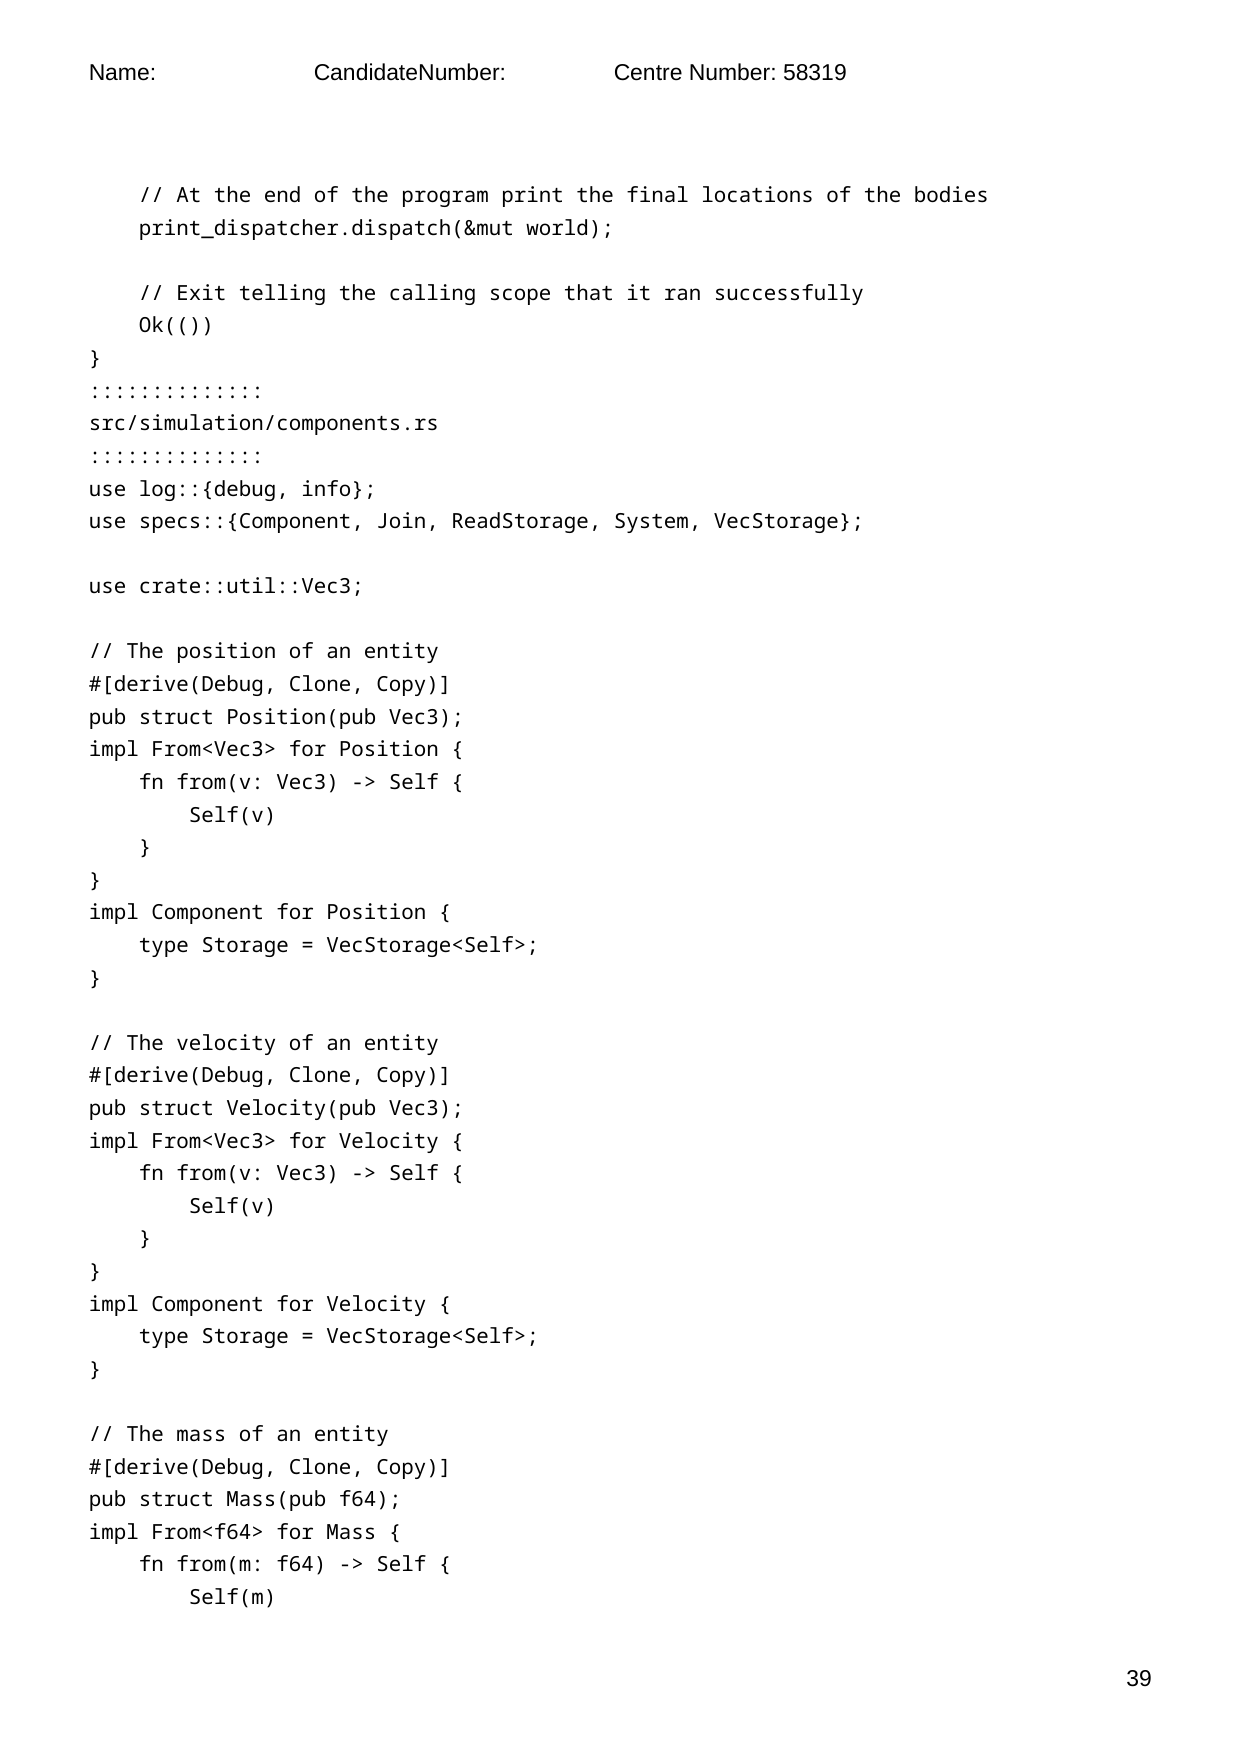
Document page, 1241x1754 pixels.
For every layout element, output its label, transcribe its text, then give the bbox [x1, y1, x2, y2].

text type Storage = VecStorage<Self>; [88, 1321, 1152, 1350]
text // Exit telling the calling scope that it ran successfully [88, 278, 1152, 306]
text Self(v) [88, 800, 1152, 828]
text } [88, 963, 1152, 991]
text fn from(v: Vec3) -> Self { [88, 767, 1152, 796]
text // The position of an entity [88, 637, 1152, 665]
text use specs::{Component, Join, ReadStorage, System, VecStorage}; [88, 506, 1152, 535]
text pub struct Mass(pub f64); [88, 1484, 1152, 1513]
text use crate::util::Vec3; [88, 571, 1152, 600]
text :::::::::::::: [88, 441, 1152, 469]
text type Storage = VecStorage<Self>; [88, 930, 1152, 958]
text fn from(v: Vec3) -> Self { [88, 1158, 1152, 1187]
text impl Component for Velocity { [88, 1289, 1152, 1317]
text } [88, 865, 1152, 893]
text impl From<Vec3> for Velocity { [88, 1126, 1152, 1154]
text #[derive(Debug, Clone, Copy)] [88, 1452, 1152, 1480]
text Self(v) [88, 1191, 1152, 1219]
text Ok(()) [88, 311, 1152, 339]
text :::::::::::::: [88, 376, 1152, 404]
text } [88, 1223, 1152, 1252]
text use log::{debug, info}; [88, 474, 1152, 502]
text print_dispatcher.dispatch(&mut world); [88, 213, 1152, 241]
text #[derive(Debug, Clone, Copy)] [88, 669, 1152, 698]
text } [88, 1354, 1152, 1382]
text #[derive(Debug, Clone, Copy)] [88, 1061, 1152, 1089]
text impl From<f64> for Mass { [88, 1517, 1152, 1545]
text impl Component for Position { [88, 897, 1152, 926]
text } [88, 832, 1152, 861]
text // At the end of the program print the final locations of the bodies [88, 180, 1152, 209]
text pub struct Position(pub Vec3); [88, 702, 1152, 730]
text src/simulation/components.rs [88, 408, 1152, 437]
text pub struct Velocity(pub Vec3); [88, 1093, 1152, 1122]
text } [88, 343, 1152, 372]
text } [88, 1256, 1152, 1284]
text // The velocity of an entity [88, 1028, 1152, 1056]
text // The mass of an entity [88, 1419, 1152, 1448]
text Self(m) [88, 1582, 1152, 1611]
text fn from(m: f64) -> Self { [88, 1549, 1152, 1578]
text impl From<Vec3> for Position { [88, 734, 1152, 763]
